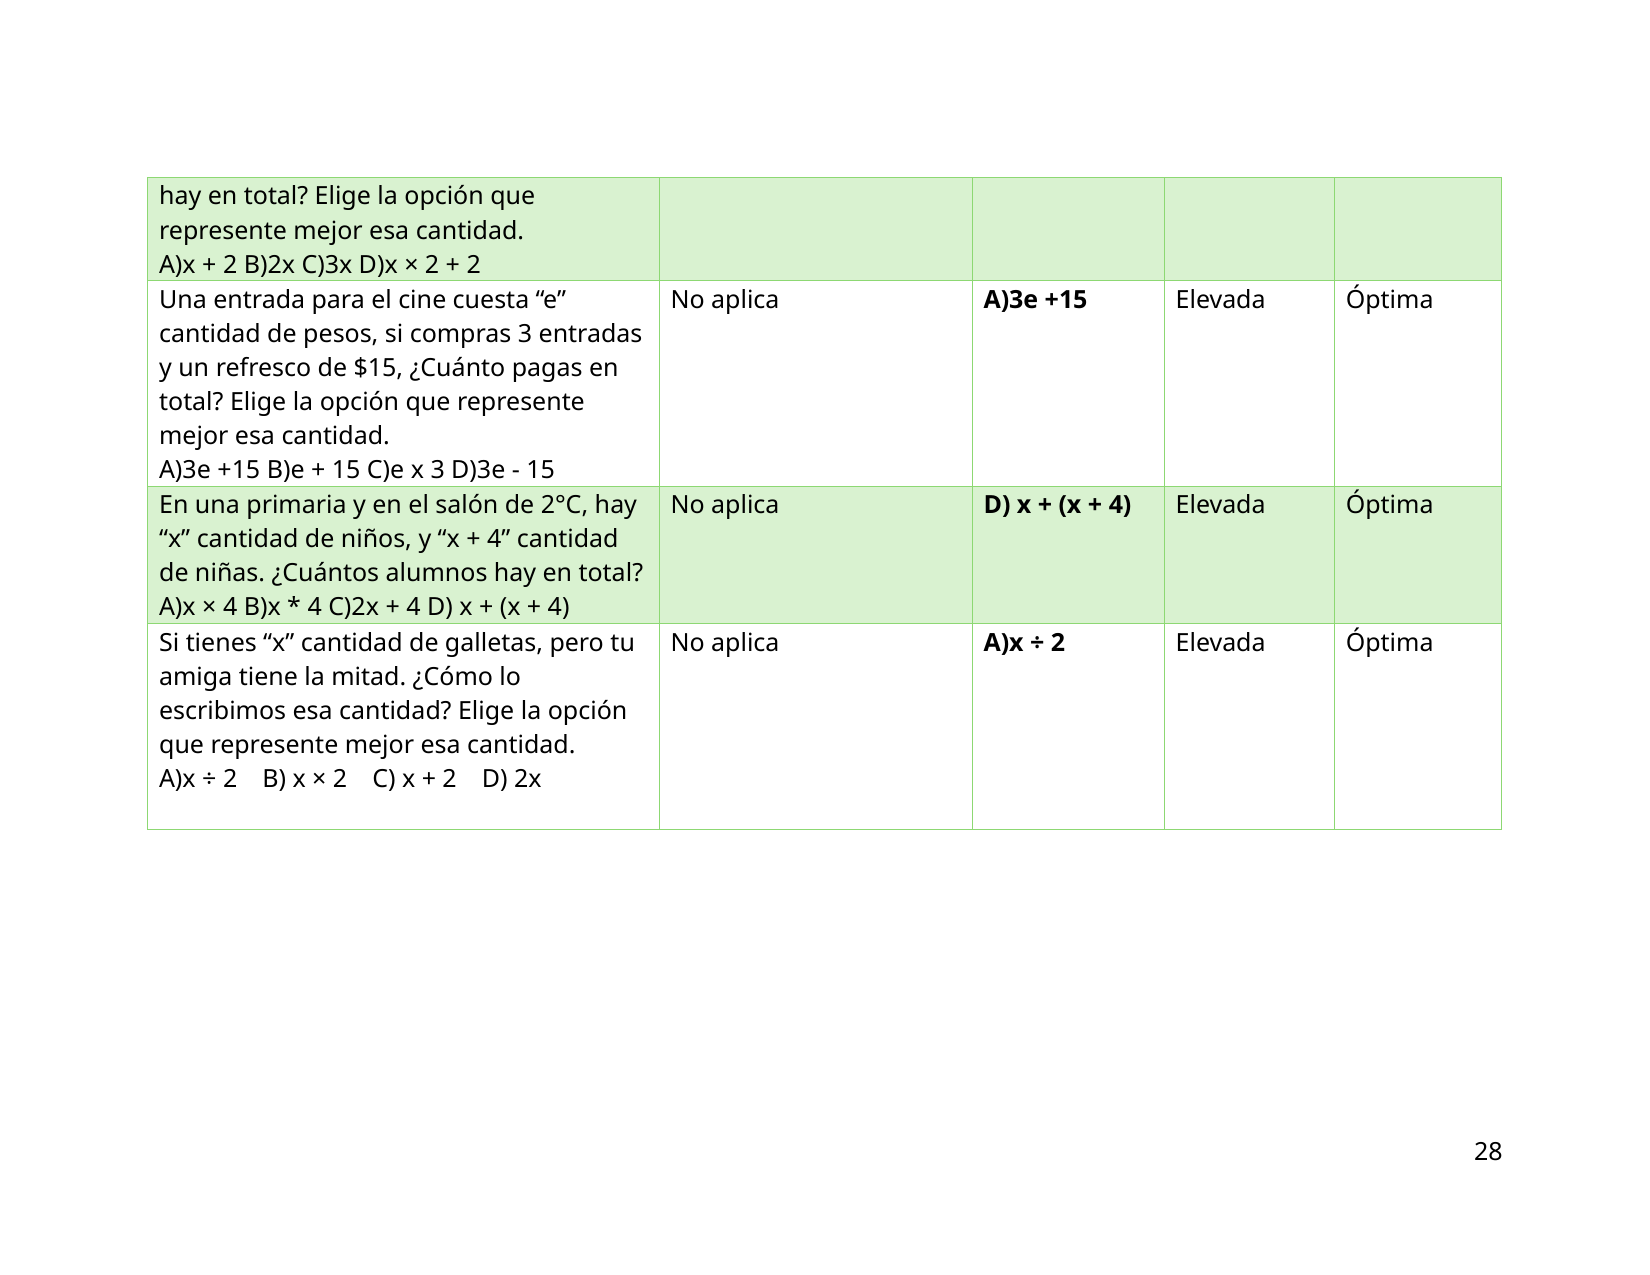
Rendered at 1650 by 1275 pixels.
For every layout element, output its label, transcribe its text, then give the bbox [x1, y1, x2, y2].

table_cell A)x ÷ 2 [973, 624, 1164, 828]
table_cell Elevada [1165, 487, 1334, 623]
table_cell Una entrada para el cine cuesta “e” cantidad de pesos, si compras 3 entradas y un refresco de $15, ¿Cuánto pagas en total? Elige la opción que represente mejor esa cantidad. A)3e +15 B)e + 15 C)e x 3 D)3e - 15 [148, 281, 659, 486]
table_cell No aplica [660, 281, 972, 486]
table_cell Elevada [1165, 624, 1334, 828]
table_cell Óptima [1335, 281, 1501, 486]
table_cell [1335, 178, 1501, 280]
table_cell [1165, 178, 1334, 280]
table_cell hay en total? Elige la opción que represente mejor esa cantidad. A)x + 2 B)2x C)3x D)x × 2 + 2 [148, 178, 659, 280]
table_cell No aplica [660, 624, 972, 828]
table_cell En una primaria y en el salón de 2°C, hay “x” cantidad de niños, y “x + 4” cantidad de niñas. ¿Cuántos alumnos hay en total? A)x × 4 B)x * 4 C)2x + 4 D) x + (x + 4) [148, 487, 659, 623]
table_cell Óptima [1335, 487, 1501, 623]
table_cell Óptima [1335, 624, 1501, 828]
table_cell A)3e +15 [973, 281, 1164, 486]
table_cell Elevada [1165, 281, 1334, 486]
table_cell Si tienes “x” cantidad de galletas, pero tu amiga tiene la mitad. ¿Cómo lo escribimos esa cantidad? Elige la opción que represente mejor esa cantidad. A)x ÷ 2 B) x × 2 C) x + 2 D) 2x [148, 624, 659, 828]
table_cell [660, 178, 972, 280]
table_cell D) x + (x + 4) [973, 487, 1164, 623]
table_cell No aplica [660, 487, 972, 623]
table_cell [973, 178, 1164, 280]
